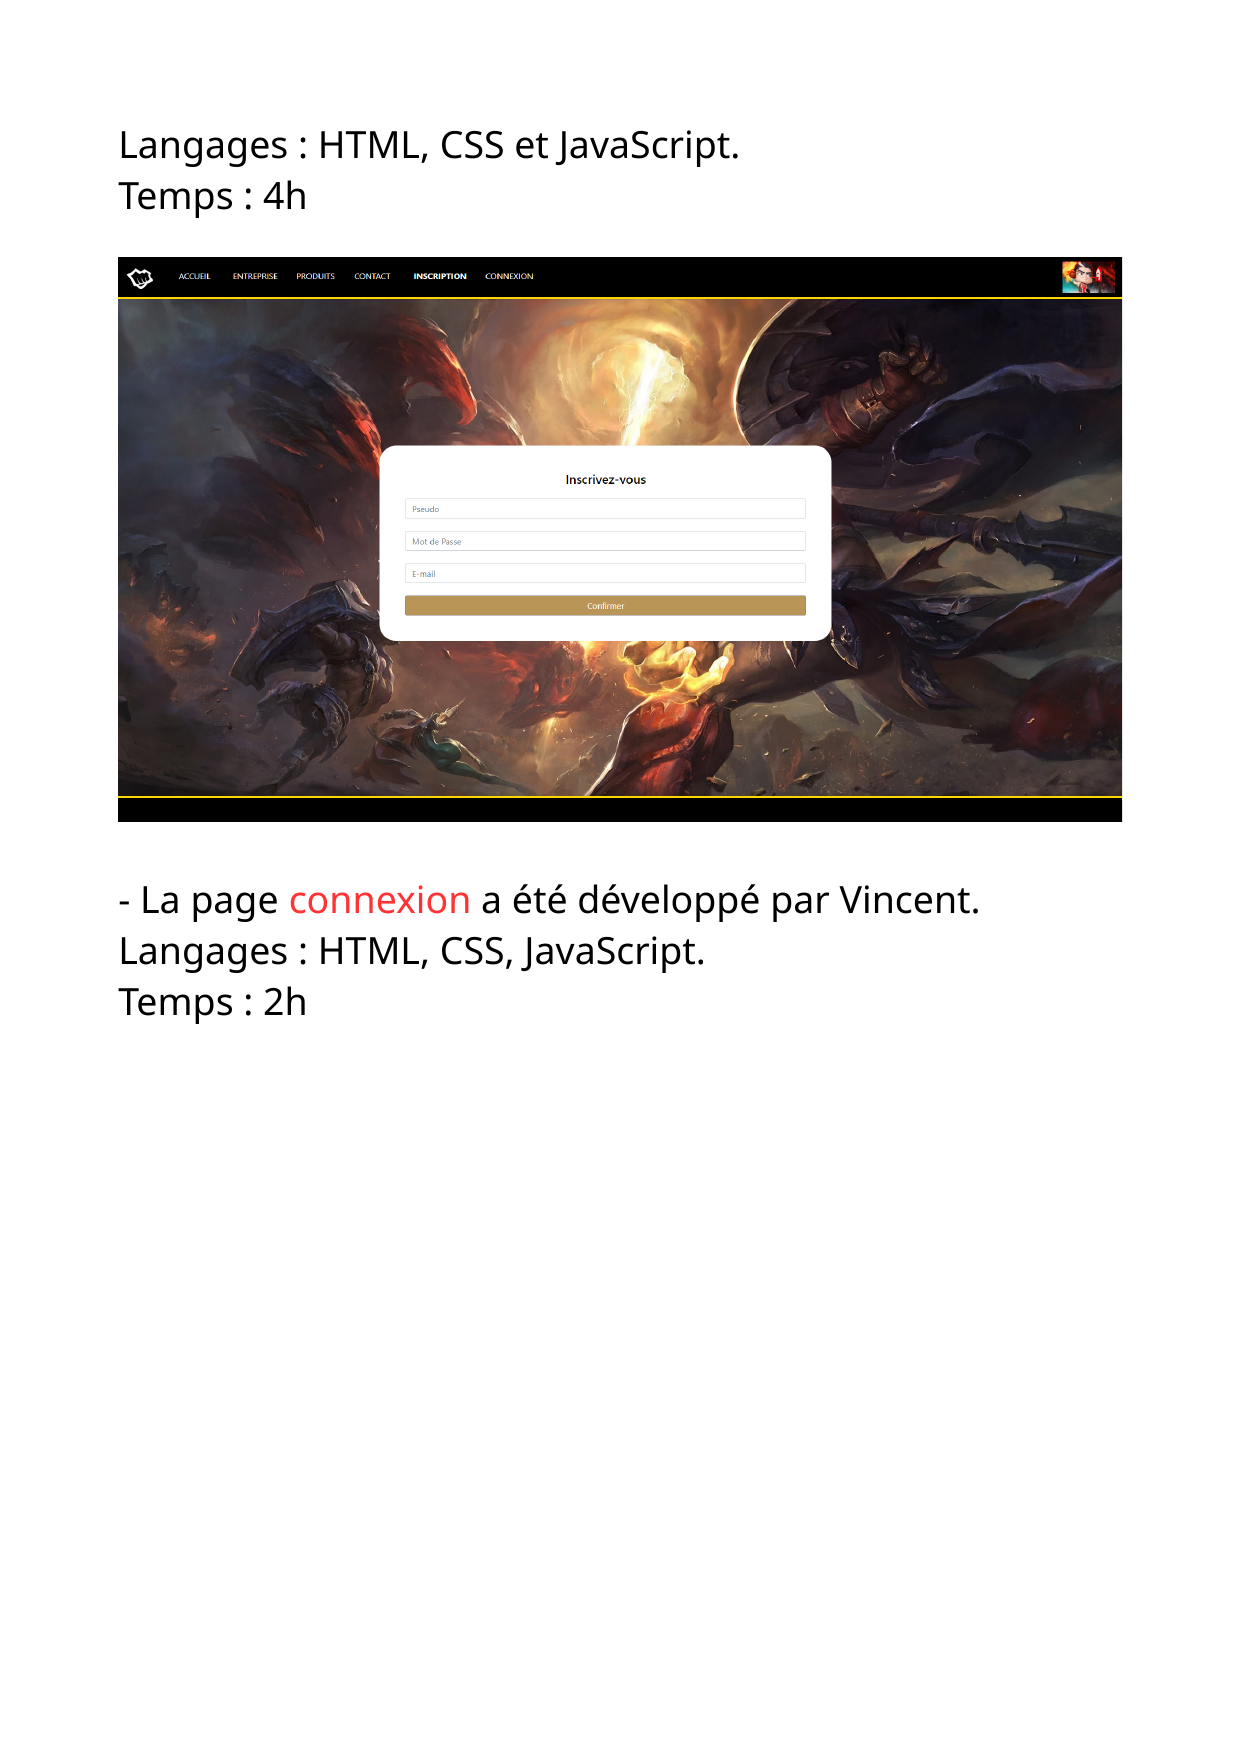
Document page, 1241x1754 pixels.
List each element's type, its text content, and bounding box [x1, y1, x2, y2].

text Temps : 4h [118, 169, 1122, 220]
text Langages : HTML, CSS et JavaScript. [118, 118, 1122, 169]
text Langages : HTML, CSS, JavaScript. [118, 924, 1122, 975]
text Temps : 2h [118, 975, 1122, 1026]
text - La page connexion a été développé par Vincent. [118, 873, 1122, 924]
picture [118, 257, 1123, 822]
